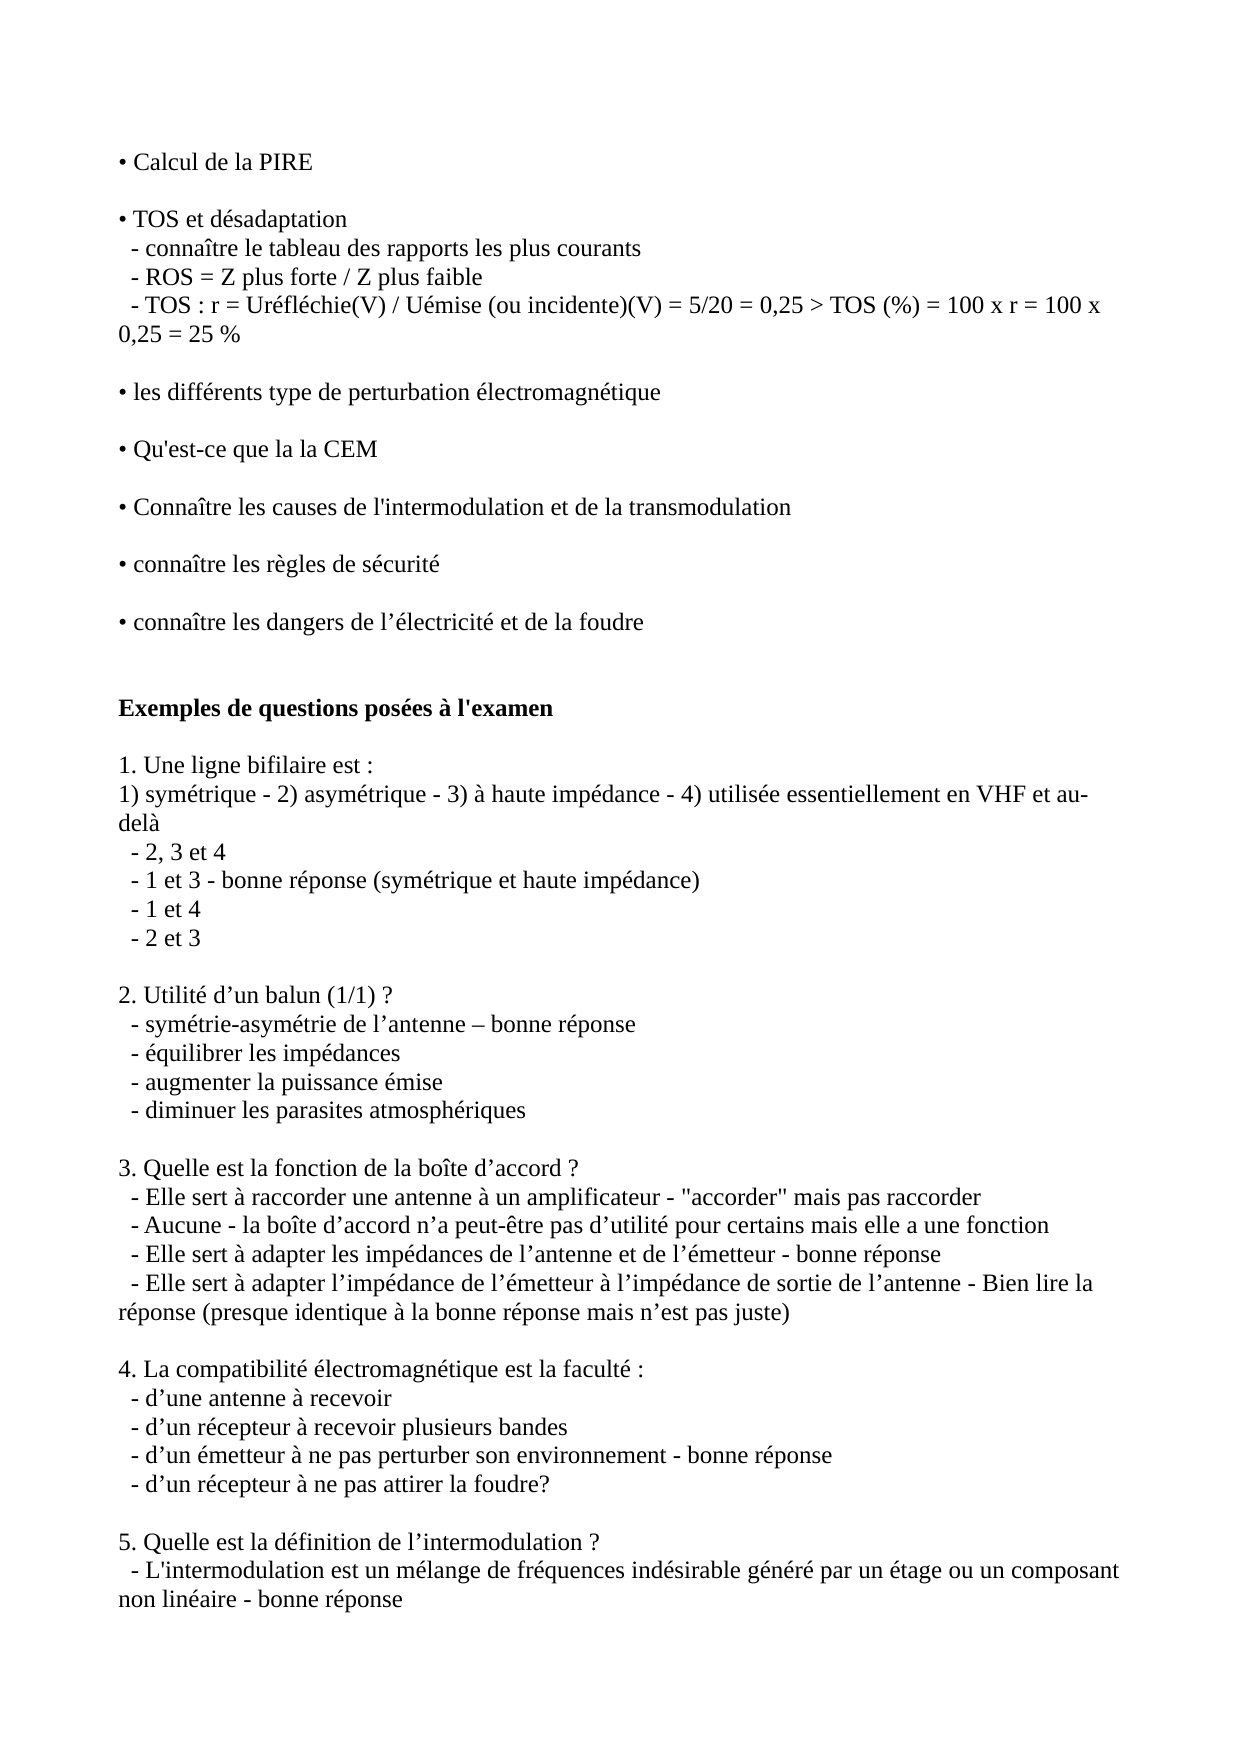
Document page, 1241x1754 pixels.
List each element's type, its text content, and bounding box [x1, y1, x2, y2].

text • connaître les règles de sécurité [118, 549, 1122, 578]
text - d’un récepteur à ne pas attirer la foudre? [118, 1469, 1122, 1498]
text Exemples de questions posées à l'examen [118, 693, 1122, 722]
text - 2, 3 et 4 [118, 837, 1122, 866]
text - d’un récepteur à recevoir plusieurs bandes [118, 1412, 1122, 1441]
text - Aucune - la boîte d’accord n’a peut-être pas d’utilité pour certains mais elle a une fonction [118, 1211, 1122, 1239]
text • connaître les dangers de l’électricité et de la foudre [118, 607, 1122, 636]
text - symétrie-asymétrie de l’antenne – bonne réponse [118, 1009, 1122, 1038]
text • Connaître les causes de l'intermodulation et de la transmodulation [118, 492, 1122, 521]
text • les différents type de perturbation électromagnétique [118, 377, 1122, 406]
text - 1 et 3 - bonne réponse (symétrique et haute impédance) [118, 866, 1122, 894]
text - d’un émetteur à ne pas perturber son environnement - bonne réponse [118, 1441, 1122, 1469]
text • TOS et désadaptation [118, 204, 1122, 233]
text 5. Quelle est la définition de l’intermodulation ? [118, 1527, 1122, 1556]
text - Elle sert à adapter l’impédance de l’émetteur à l’impédance de sortie de l’antenne - Bien lire la réponse (presque identique à la bonne réponse mais n’est pas juste) [118, 1268, 1122, 1326]
text - 2 et 3 [118, 923, 1122, 952]
text - diminuer les parasites atmosphériques [118, 1096, 1122, 1124]
text - 1 et 4 [118, 894, 1122, 923]
text 3. Quelle est la fonction de la boîte d’accord ? [118, 1153, 1122, 1182]
text - connaître le tableau des rapports les plus courants [118, 233, 1122, 262]
text - équilibrer les impédances [118, 1038, 1122, 1067]
text 2. Utilité d’un balun (1/1) ? [118, 981, 1122, 1009]
text - d’une antenne à recevoir [118, 1383, 1122, 1412]
text - ROS = Z plus forte / Z plus faible [118, 262, 1122, 291]
text • Calcul de la PIRE [118, 147, 1122, 176]
text 1. Une ligne bifilaire est : [118, 751, 1122, 779]
text - Elle sert à raccorder une antenne à un amplificateur - "accorder" mais pas raccorder [118, 1182, 1122, 1211]
text 1) symétrique - 2) asymétrique - 3) à haute impédance - 4) utilisée essentiellement en VHF et au-delà [118, 779, 1122, 837]
text - Elle sert à adapter les impédances de l’antenne et de l’émetteur - bonne réponse [118, 1239, 1122, 1268]
text 4. La compatibilité électromagnétique est la faculté : [118, 1354, 1122, 1383]
text • Qu'est-ce que la la CEM [118, 434, 1122, 463]
text - L'intermodulation est un mélange de fréquences indésirable généré par un étage ou un composant non linéaire - bonne réponse [118, 1556, 1122, 1613]
text - TOS : r = Uréfléchie(V) / Uémise (ou incidente)(V) = 5/20 = 0,25 > TOS (%) = 100 x r = 100 x 0,25 = 25 % [118, 291, 1122, 348]
text - augmenter la puissance émise [118, 1067, 1122, 1096]
